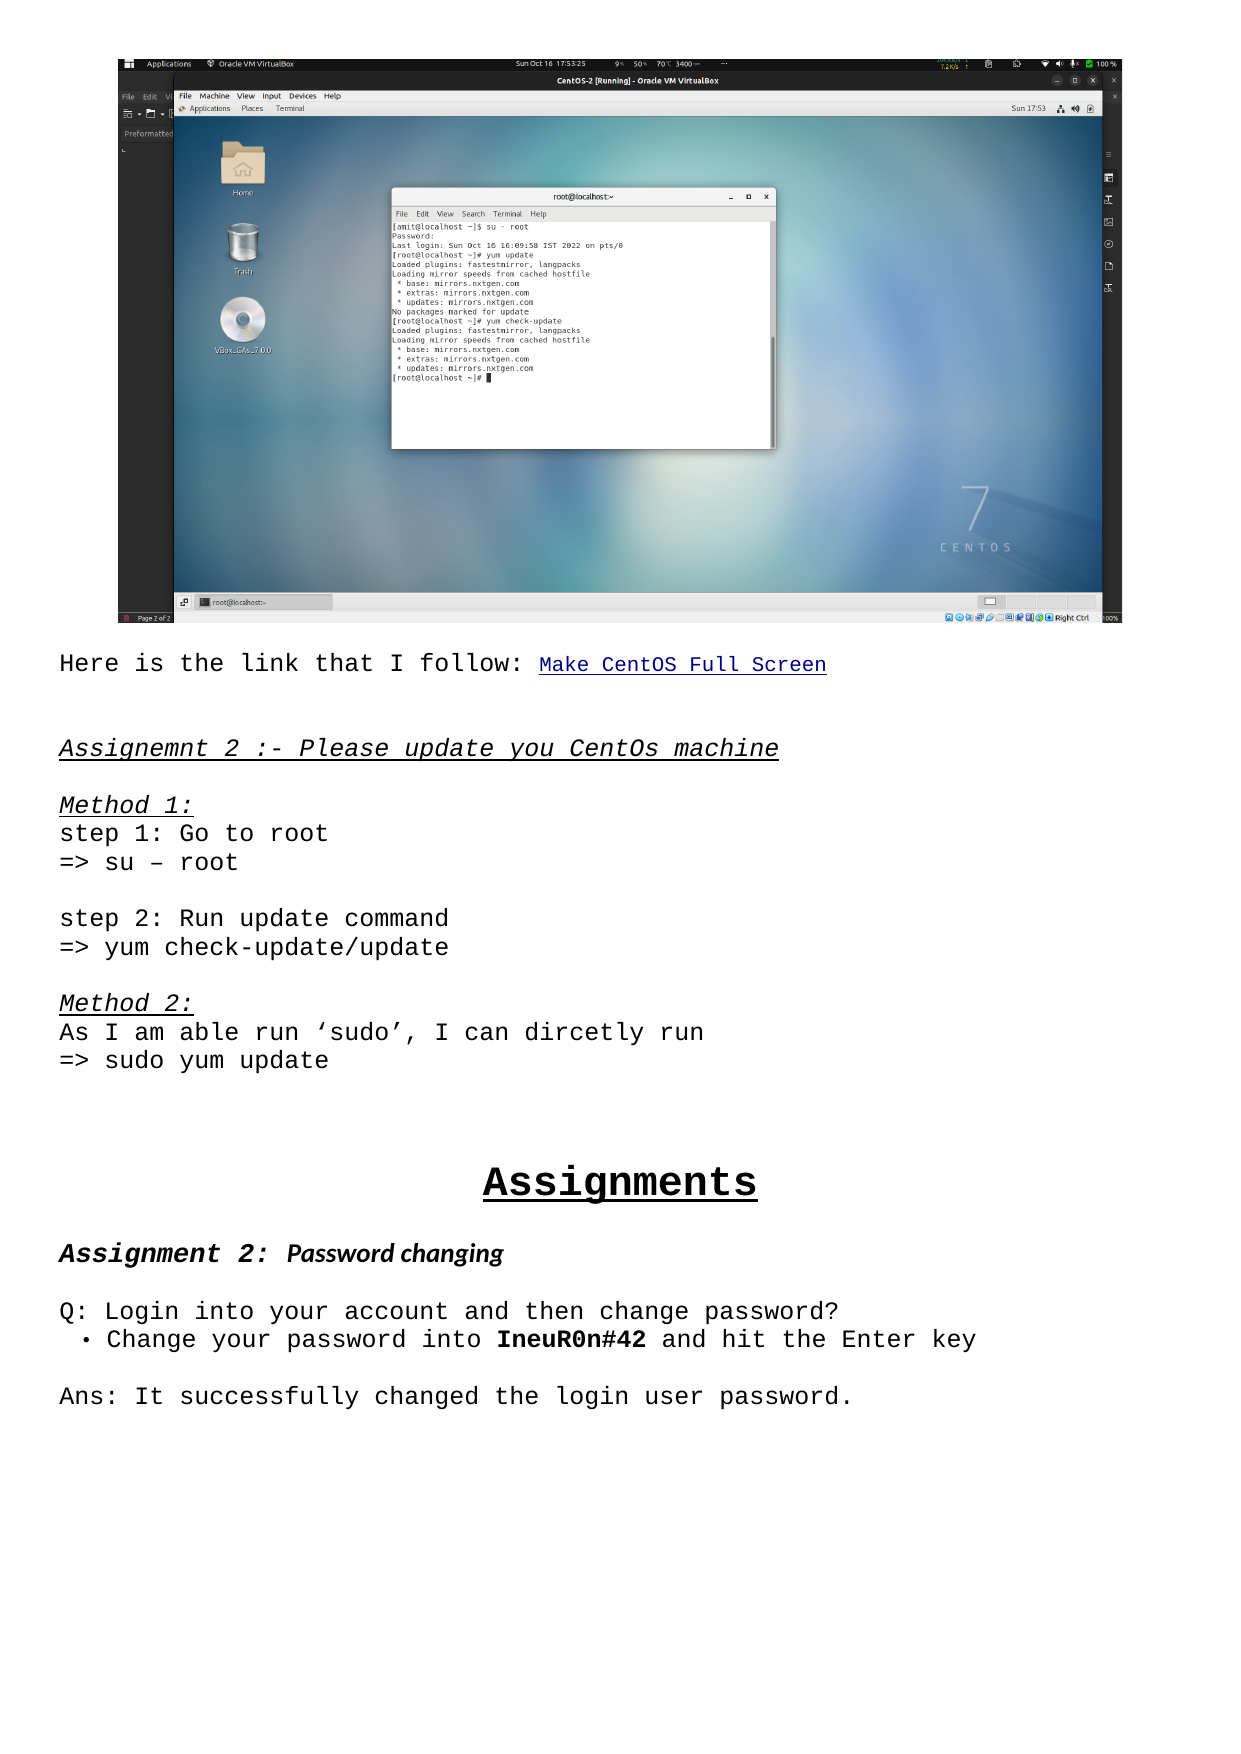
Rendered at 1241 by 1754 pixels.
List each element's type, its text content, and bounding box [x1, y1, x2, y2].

text step 2: Run update command [59, 906, 1181, 934]
text Method 1: [59, 792, 1181, 821]
text Ans: It successfully changed the login user password. [59, 1384, 1181, 1412]
text => yum check-update/update [59, 934, 1181, 962]
text => sudo yum update [59, 1047, 1181, 1076]
text Assignemnt 2 :- Please update you CentOs machine [59, 736, 1181, 764]
picture [118, 59, 1123, 623]
text Assignment 2: Password changing [59, 1236, 1181, 1271]
text => su – root [59, 849, 1181, 877]
text Q: Login into your account and then change password? [59, 1299, 1181, 1327]
list Change your password into IneuR0n#42 and hit the Enter key [83, 1327, 1181, 1355]
text Here is the link that I follow: Make CentOS Full Screen [59, 651, 1181, 679]
text Assignments [59, 1161, 1181, 1208]
text Method 2: [59, 991, 1181, 1019]
text step 1: Go to root [59, 821, 1181, 849]
text As I am able run ‘sudo’, I can dircetly run [59, 1019, 1181, 1047]
